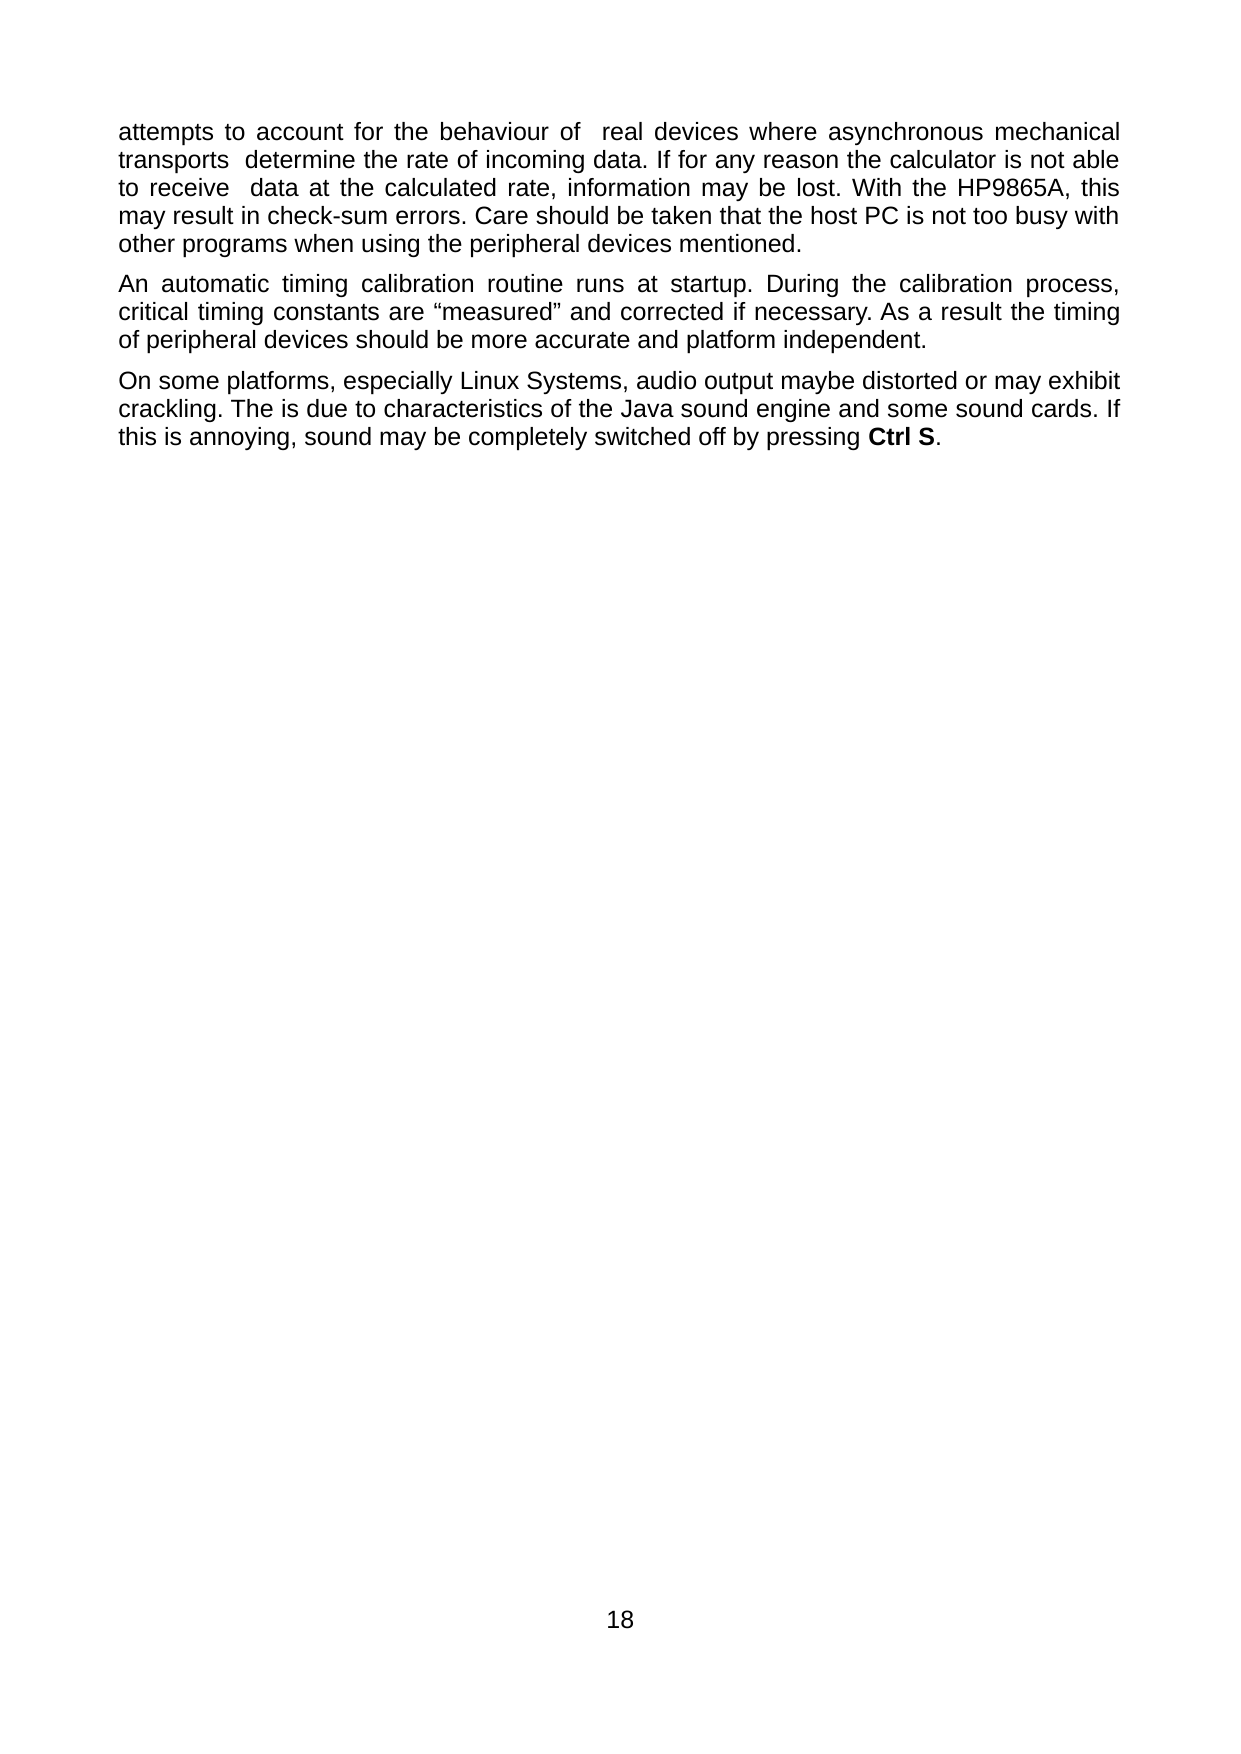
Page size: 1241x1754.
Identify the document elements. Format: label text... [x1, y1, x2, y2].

text On some platforms, especially Linux Systems, audio output maybe distorted or may exhibit crackling. The is due to characteristics of the Java sound engine and some sound cards. If this is annoying, sound may be completely switched off by pressing Ctrl S. [118, 366, 1122, 450]
text attempts to account for the behaviour of real devices where asynchronous mechanical transports determine the rate of incoming data. If for any reason the calculator is not able to receive data at the calculated rate, information may be lost. With the HP9865A, this may result in check-sum errors. Care should be taken that the host PC is not too busy with other programs when using the peripheral devices mentioned. [118, 118, 1122, 258]
text An automatic timing calibration routine runs at startup. During the calibration process, critical timing constants are “measured” and corrected if necessary. As a result the timing of peripheral devices should be more accurate and platform independent. [118, 270, 1122, 354]
